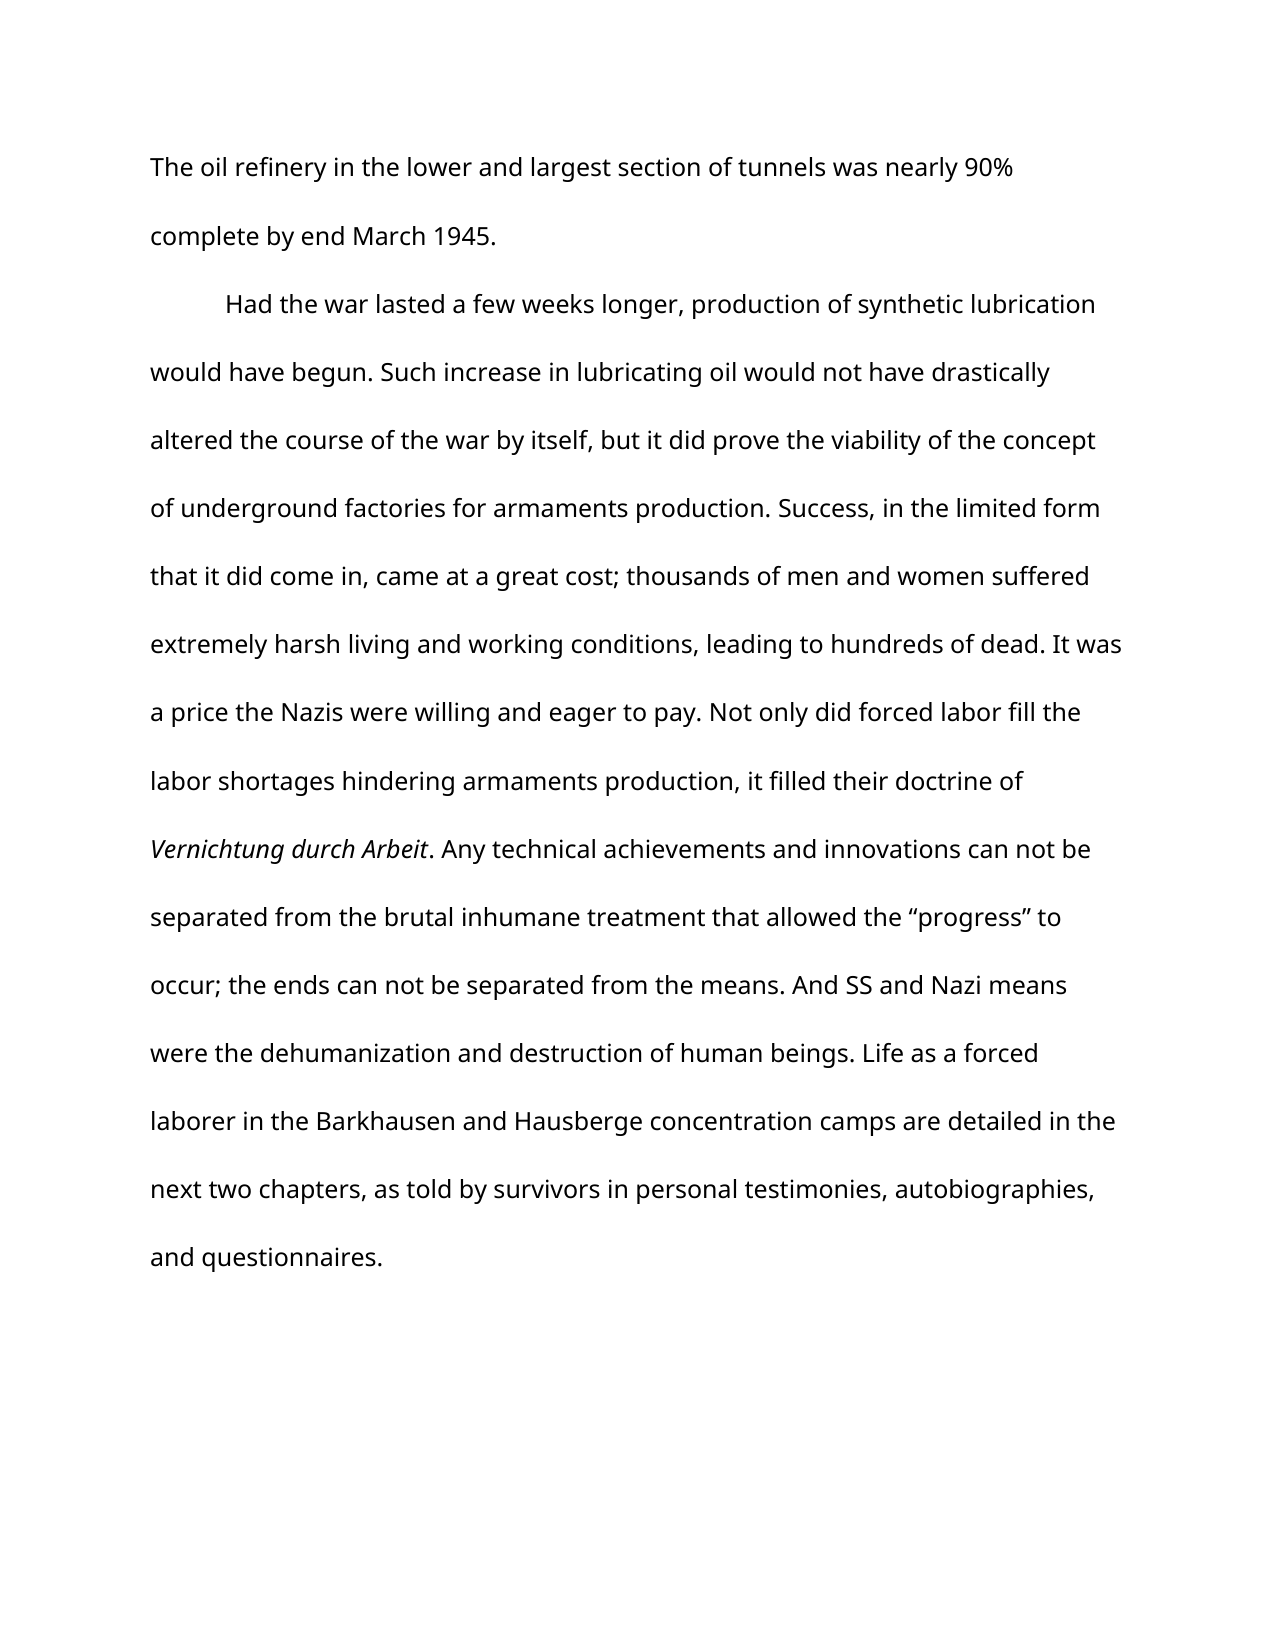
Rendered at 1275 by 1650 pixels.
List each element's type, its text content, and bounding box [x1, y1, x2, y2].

text The oil refinery in the lower and largest section of tunnels was nearly 90% complete by end March 1945. [150, 150, 1125, 252]
text Had the war lasted a few weeks longer, production of synthetic lubrication would have begun. Such increase in lubricating oil would not have drastically altered the course of the war by itself, but it did prove the viability of the concept of underground factories for armaments production. Success, in the limited form that it did come in, came at a great cost; thousands of men and women suffered extremely harsh living and working conditions, leading to hundreds of dead. It was a price the Nazis were willing and eager to pay. Not only did forced labor fill the labor shortages hindering armaments production, it filled their doctrine of Vernichtung durch Arbeit. Any technical achievements and innovations can not be separated from the brutal inhumane treatment that allowed the “progress” to occur; the ends can not be separated from the means. And SS and Nazi means were the dehumanization and destruction of human beings. Life as a forced laborer in the Barkhausen and Hausberge concentration camps are detailed in the next two chapters, as told by survivors in personal testimonies, autobiographies, and questionnaires. [150, 286, 1125, 1274]
